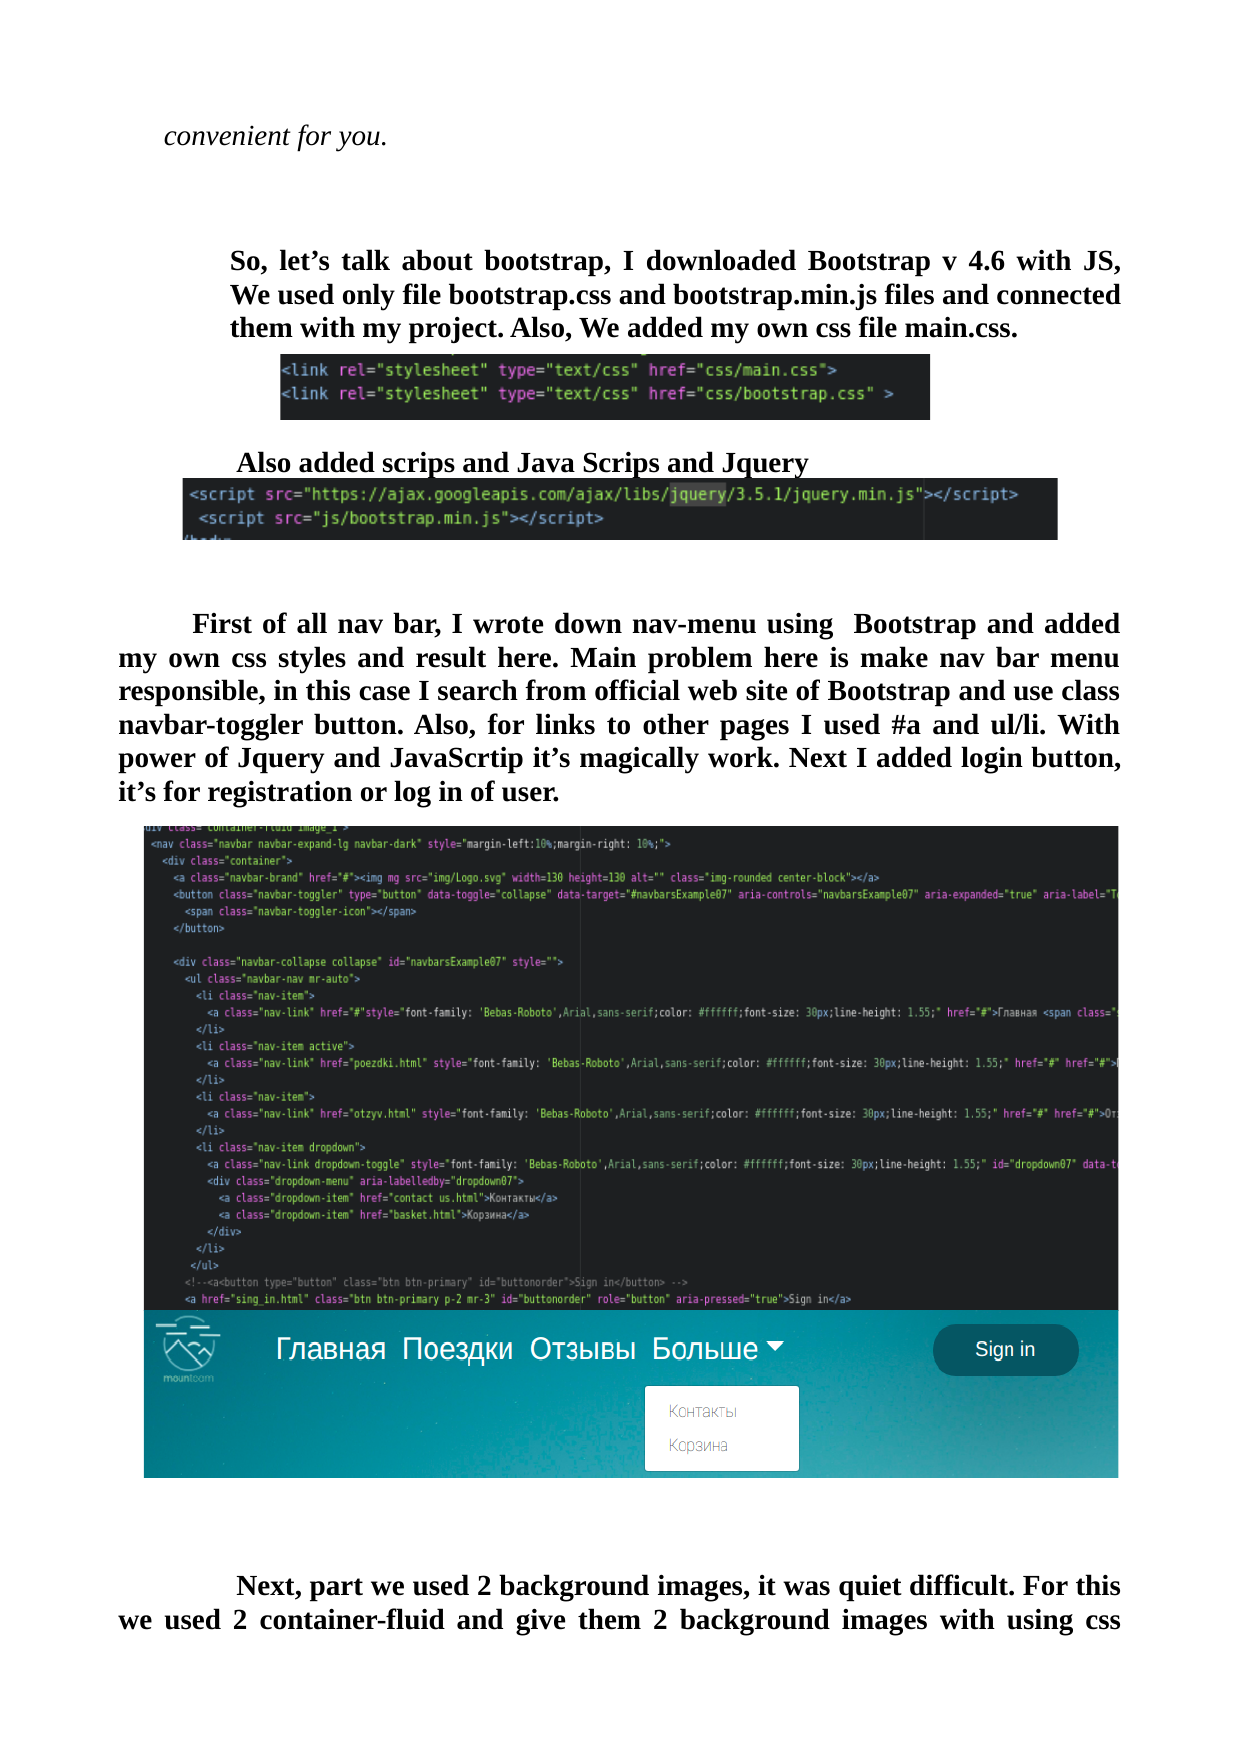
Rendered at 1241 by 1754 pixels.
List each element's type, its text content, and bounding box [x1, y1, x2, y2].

text First of all nav bar, I wrote down nav-menu using Bootstrap and added my own css styles and result here. Main problem here is make nav bar menu responsible, in this case I search from official web site of Bootstrap and use class navbar-toggler button. Also, for links to other pages I used #a and ul/li. With power of Jquery and JavaScrtip it’s magically work. Next I added login button, it’s for registration or log in of user. [118, 606, 1122, 808]
text So, let’s talk about bootstrap, I downloaded Bootstrap v 4.6 with JS, We used only file bootstrap.css and bootstrap.min.js files and connected them with my project. Also, We added my own css file main.css. [229, 243, 1122, 344]
picture [182, 478, 1058, 540]
text Also added scrips and Java Scrips and Jquery [118, 445, 1122, 478]
picture [280, 354, 931, 420]
list convenient for you. [126, 118, 1122, 152]
text Next, part we used 2 background images, it was quiet difficult. For this we used 2 container-fluid and give them 2 background images with using css [118, 1568, 1122, 1636]
picture [143, 826, 1119, 1478]
